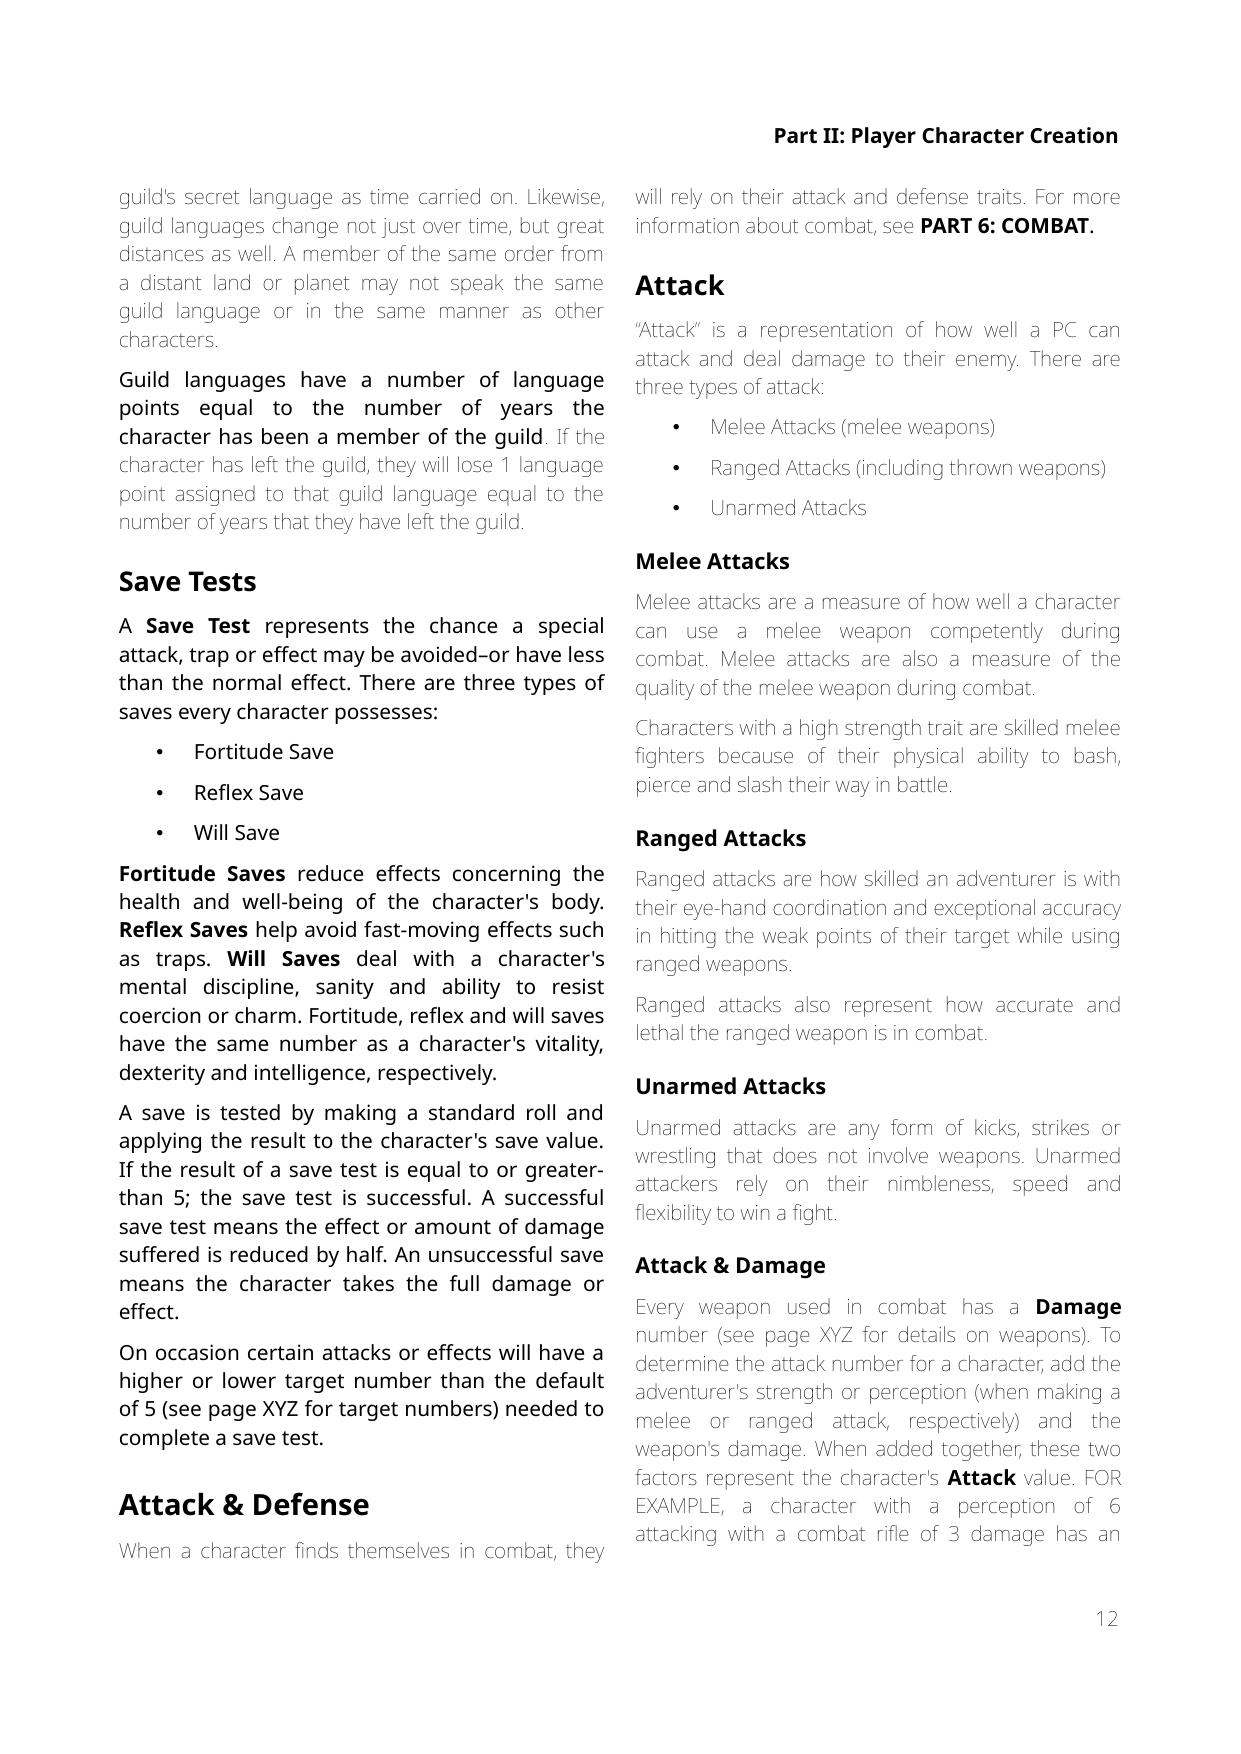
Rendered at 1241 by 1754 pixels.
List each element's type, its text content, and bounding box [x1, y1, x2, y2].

list Melee Attacks (melee weapons) [673, 412, 1122, 441]
text guild's secret language as time carried on. Likewise, guild languages change not just over time, but great distances as well. A member of the same order from a distant land or planet may not speak the same guild language or in the same manner as other characters. [118, 182, 605, 353]
text Fortitude Saves reduce effects concerning the health and well-being of the character's body. Reflex Saves help avoid fast-moving effects such as traps. Will Saves deal with a character's mental discipline, sanity and ability to resist coercion or charm. Fortitude, reflex and will saves have the same number as a character's vitality, dexterity and intelligence, respectively. [118, 859, 605, 1086]
text When a character finds themselves in combat, they [118, 1536, 605, 1565]
text Unarmed Attacks [635, 1071, 1122, 1101]
text A save is tested by making a standard roll and applying the result to the character's save value. If the result of a save test is equal to or greater-than 5; the save test is successful. A successful save test means the effect or amount of damage suffered is reduced by half. An unsuccessful save means the character takes the full damage or effect. [118, 1098, 605, 1326]
list Reflex Save [156, 778, 605, 806]
list Ranged Attacks (including thrown weapons) [673, 453, 1122, 481]
list Unarmed Attacks [673, 493, 1122, 522]
text Attack & Damage [635, 1250, 1122, 1280]
subtitle Attack & Defense [118, 1484, 605, 1524]
text Ranged Attacks [635, 822, 1122, 852]
text Every weapon used in combat has a Damage number (see page XYZ for details on weapons). To determine the attack number for a character, add the adventurer's strength or perception (when making a melee or ranged attack, respectively) and the weapon's damage. When added together, these two factors represent the character's Attack value. FOR EXAMPLE, a character with a perception of 6 attacking with a combat rifle of 3 damage has an [635, 1292, 1122, 1548]
text “Attack” is a representation of how well a PC can attack and deal damage to their enemy. There are three types of attack: [635, 315, 1122, 401]
text Melee attacks are a measure of how well a character can use a melee weapon competently during combat. Melee attacks are also a measure of the quality of the melee weapon during combat. [635, 587, 1122, 701]
text A Save Test represents the chance a special attack, trap or effect may be avoided–or have less than the normal effect. There are three types of saves every character possesses: [118, 612, 605, 725]
text Ranged attacks are how skilled an adventurer is with their eye-hand coordination and exceptional accuracy in hitting the weak points of their target while using ranged weapons. [635, 864, 1122, 978]
text Unarmed attacks are any form of kicks, strikes or wrestling that does not involve weapons. Unarmed attackers rely on their nimbleness, speed and flexibility to win a fight. [635, 1113, 1122, 1226]
text Ranged attacks also represent how accurate and lethal the ranged weapon is in combat. [635, 990, 1122, 1047]
text On occasion certain attacks or effects will have a higher or lower target number than the default of 5 (see page XYZ for target numbers) needed to complete a save test. [118, 1338, 605, 1451]
list Fortitude Save [156, 737, 605, 766]
text Guild languages have a number of language points equal to the number of years the character has been a member of the guild. If the character has left the guild, they will lose 1 language point assigned to that guild language equal to the number of years that they have left the guild. [118, 365, 605, 536]
list Will Save [156, 818, 605, 847]
text Attack [635, 266, 1122, 303]
text Melee Attacks [635, 546, 1122, 576]
text Characters with a high strength trait are skilled melee fighters because of their physical ability to bash, pierce and slash their way in battle. [635, 713, 1122, 798]
text will rely on their attack and defense traits. For more information about combat, see PART 6: COMBAT. [635, 182, 1122, 239]
subtitle Save Tests [118, 562, 605, 599]
